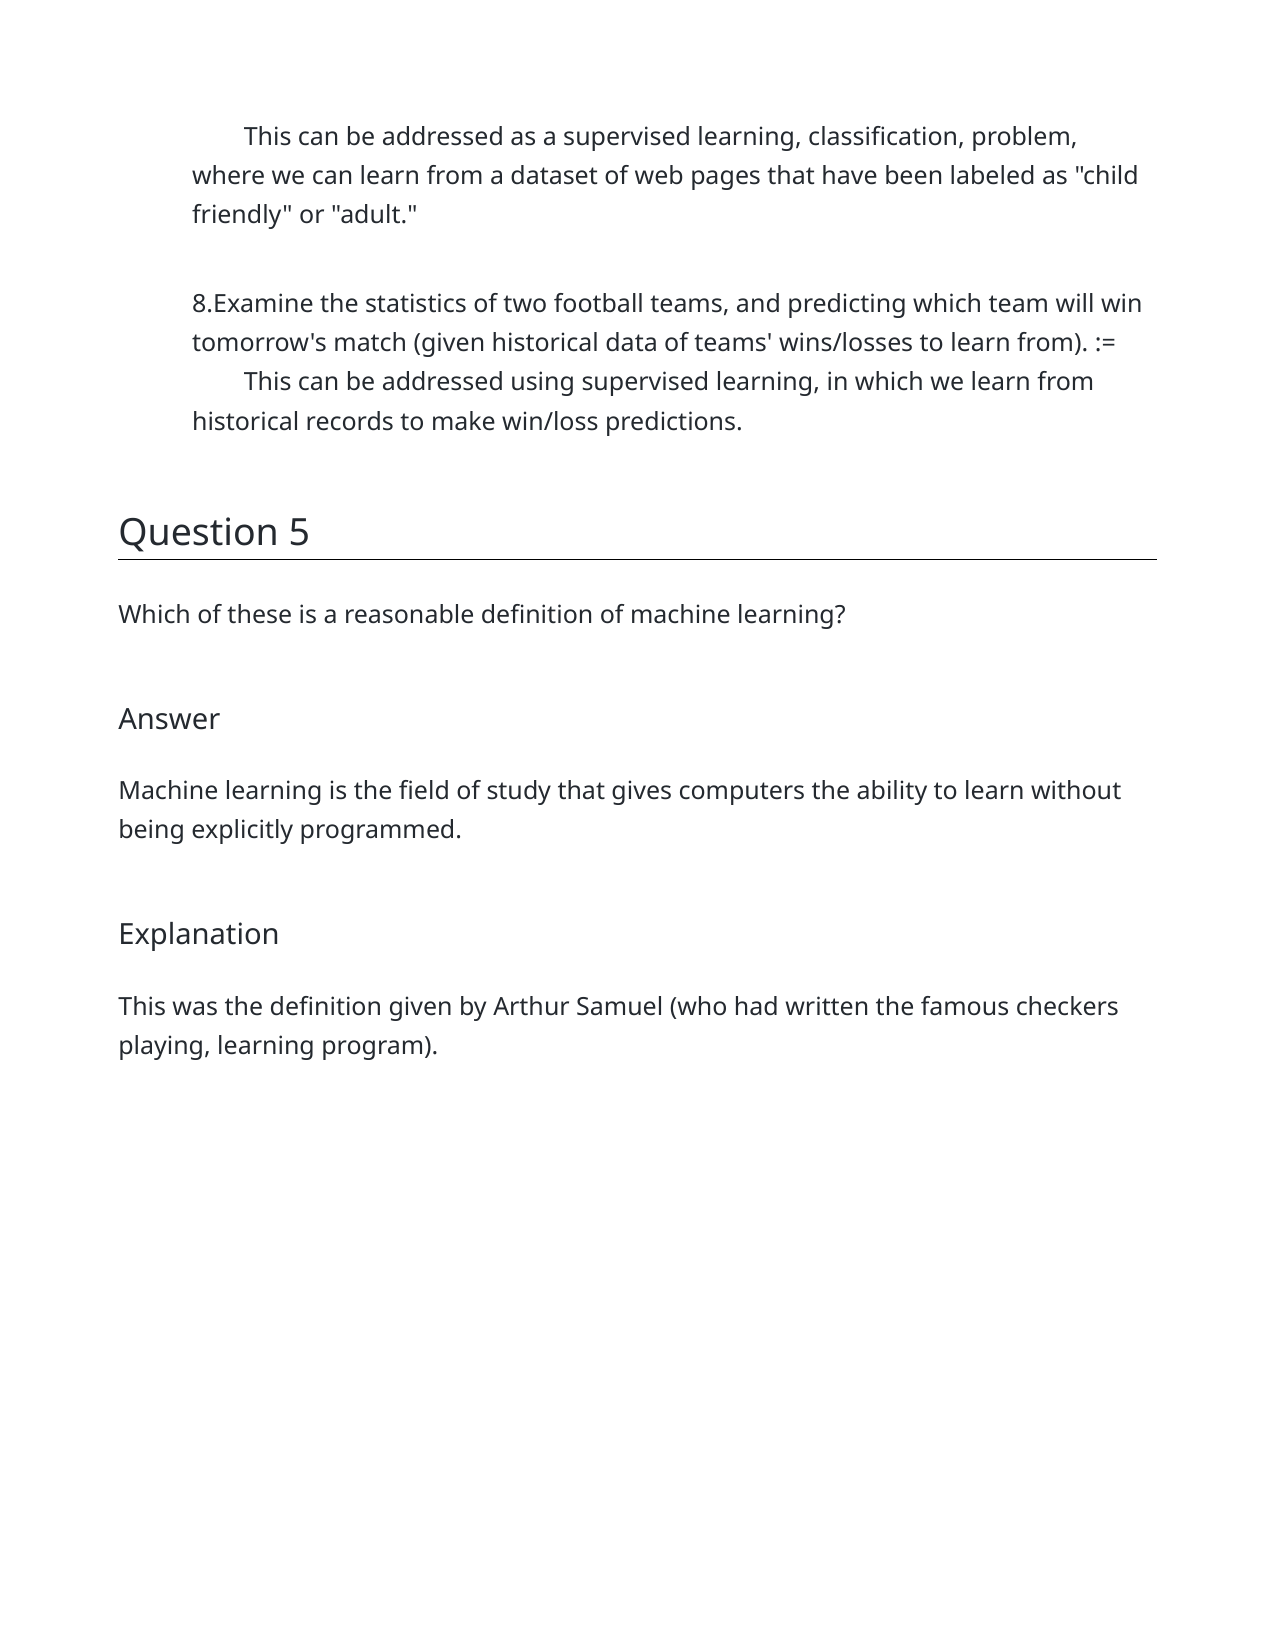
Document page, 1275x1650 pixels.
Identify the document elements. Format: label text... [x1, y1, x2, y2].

subtitle Answer [118, 698, 1157, 738]
text Machine learning is the field of study that gives computers the ability to learn without being explicitly programmed. [118, 773, 1157, 846]
subtitle Explanation [118, 914, 1157, 953]
list Examine the statistics of two football teams, and predicting which team will win tomorrow's match (given historical data of teams' wins/losses to learn from). := This can be addressed using supervised learning, in which we learn from historical records to make win/loss predictions. [118, 286, 1157, 437]
text This was the definition given by Arthur Samuel (who had written the famous checkers playing, learning program). [118, 988, 1157, 1061]
subtitle Question 5 [118, 505, 1157, 559]
text Which of these is a reasonable definition of machine learning? [118, 597, 1157, 631]
list This can be addressed as a supervised learning, classification, problem, where we can learn from a dataset of web pages that have been labeled as "child friendly" or "adult." [118, 118, 1157, 231]
